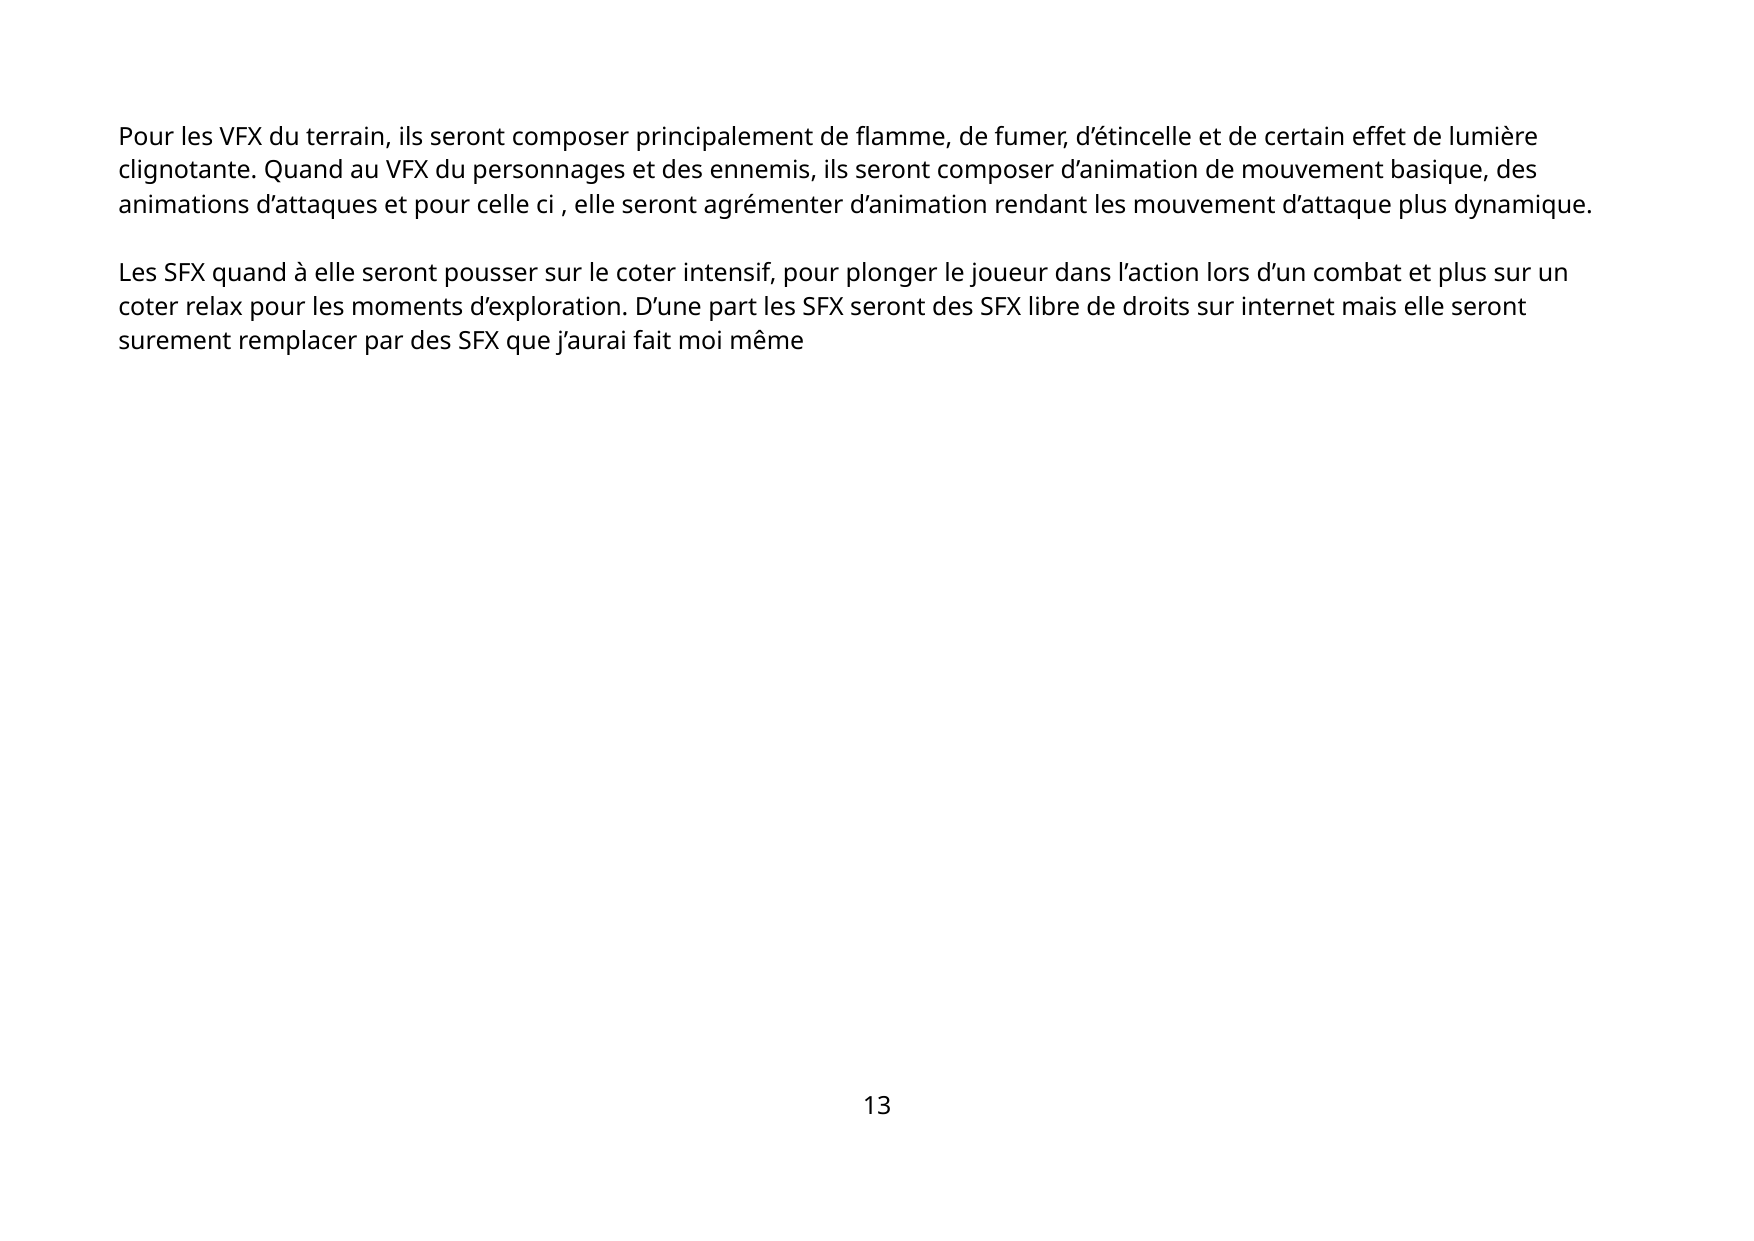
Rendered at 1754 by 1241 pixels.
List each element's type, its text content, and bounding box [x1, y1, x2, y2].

text Les SFX quand à elle seront pousser sur le coter intensif, pour plonger le joueur dans l’action lors d’un combat et plus sur un coter relax pour les moments d’exploration. D’une part les SFX seront des SFX libre de droits sur internet mais elle seront surement remplacer par des SFX que j’aurai fait moi même [118, 254, 1636, 357]
text Pour les VFX du terrain, ils seront composer principalement de flamme, de fumer, d’étincelle et de certain effet de lumière clignotante. Quand au VFX du personnages et des ennemis, ils seront composer d’animation de mouvement basique, des animations d’attaques et pour celle ci , elle seront agrémenter d’animation rendant les mouvement d’attaque plus dynamique. [118, 118, 1636, 220]
